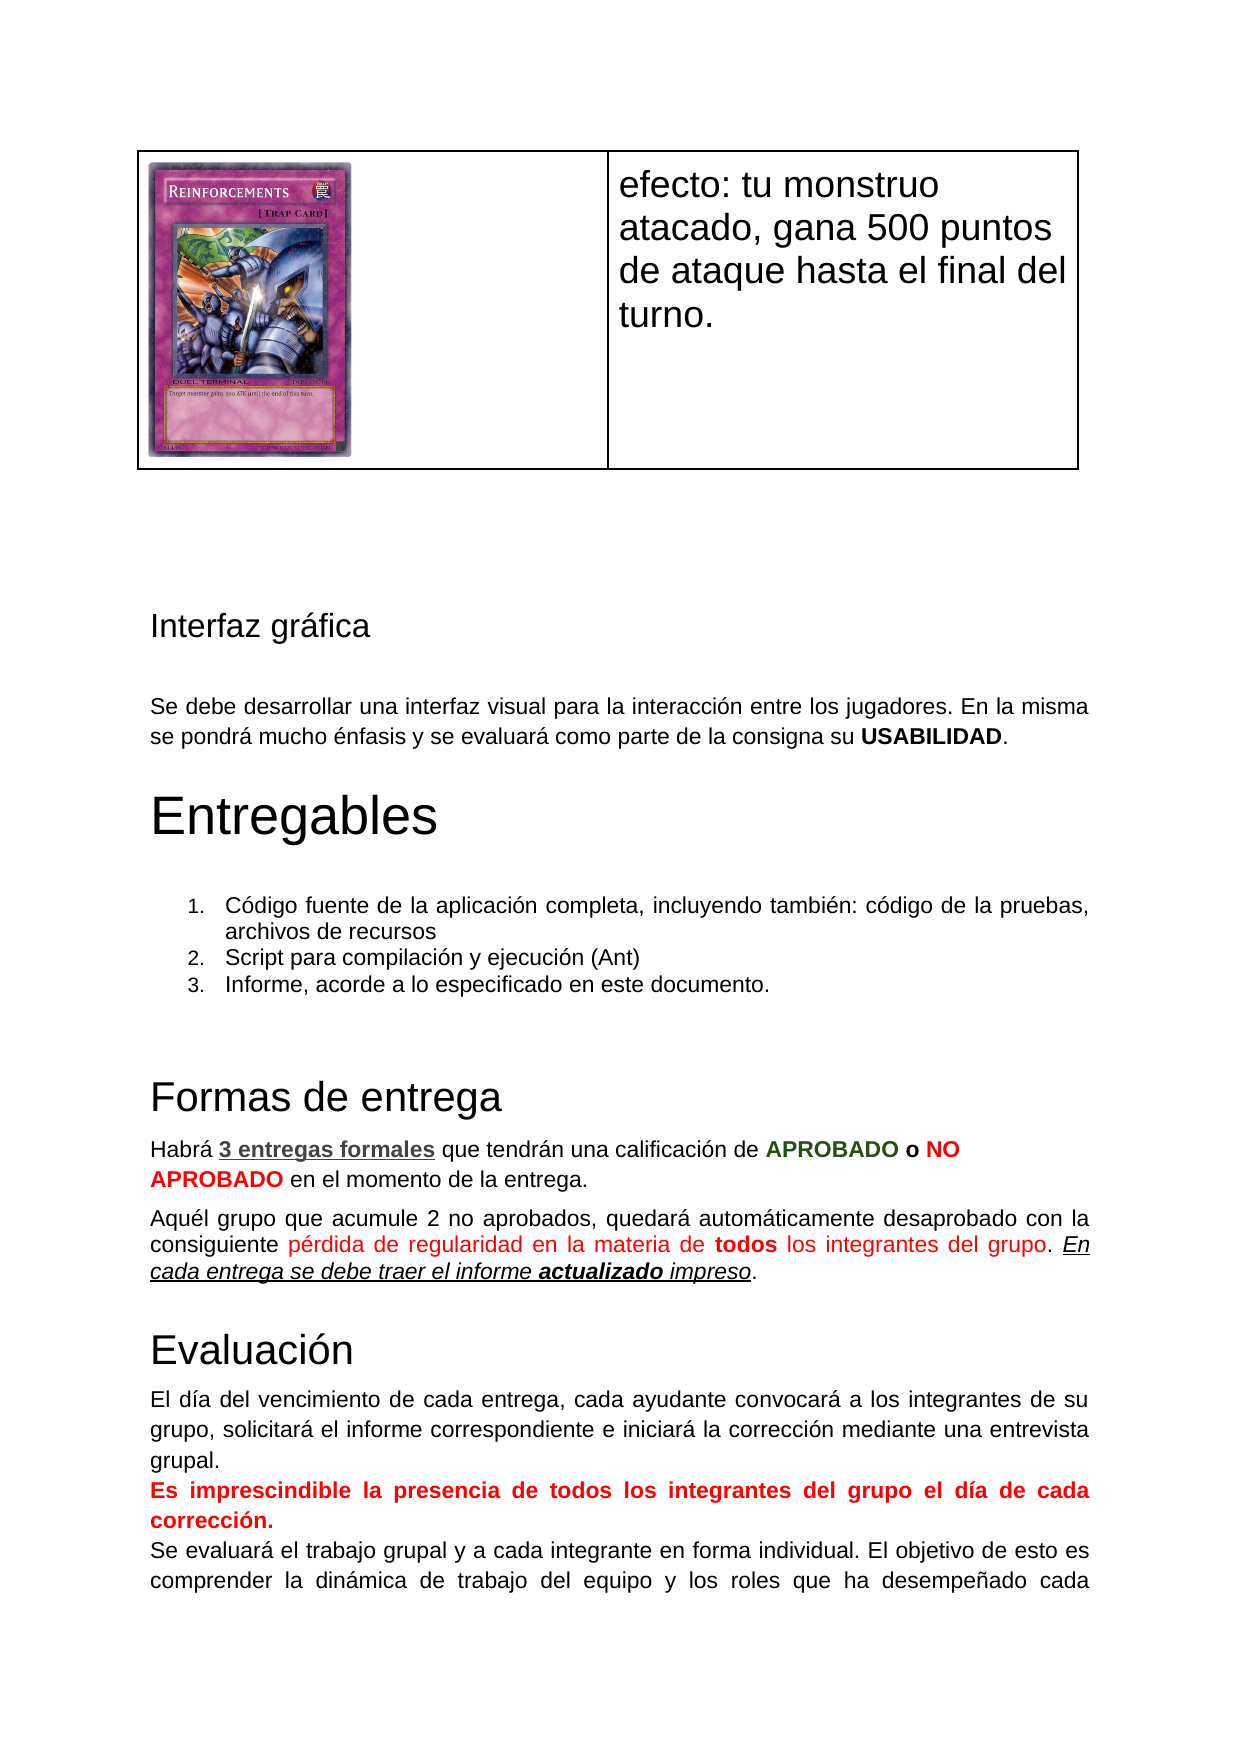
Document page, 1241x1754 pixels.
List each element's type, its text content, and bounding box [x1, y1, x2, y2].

picture [148, 162, 352, 457]
title Entregables [150, 784, 1090, 846]
text El día del vencimiento de cada entrega, cada ayudante convocará a los integrantes de su grupo, solicitará el informe correspondiente e iniciará la corrección mediante una entrevista grupal. [150, 1386, 1090, 1473]
subtitle Interfaz gráfica [150, 606, 1090, 644]
text Se evaluará el trabajo grupal y a cada integrante en forma individual. El objetivo de esto es comprender la dinámica de trabajo del equipo y los roles que ha desempeñado cada [150, 1537, 1090, 1594]
text Habrá 3 entregas formales que tendrán una calificación de APROBADO o NO APROBADO en el momento de la entrega. [150, 1136, 1090, 1193]
table_cell [139, 152, 607, 467]
subtitle Evaluación [150, 1326, 1090, 1374]
table_cell efecto: tu monstruo atacado, gana 500 puntos de ataque hasta el final del turno. [609, 152, 1077, 467]
list Script para compilación y ejecución (Ant) [187, 944, 1090, 971]
list Código fuente de la aplicación completa, incluyendo también: código de la pruebas, archivos de recursos [187, 892, 1090, 944]
list Informe, acorde a lo especificado en este documento. [187, 971, 1090, 997]
subtitle Formas de entrega [150, 1073, 1090, 1121]
text Es imprescindible la presencia de todos los integrantes del grupo el día de cada corrección. [150, 1477, 1090, 1533]
text Se debe desarrollar una interfaz visual para la interacción entre los jugadores. En la misma se pondrá mucho énfasis y se evaluará como parte de la consigna su USABILIDAD. [150, 693, 1090, 749]
text Aquél grupo que acumule 2 no aprobados, quedará automáticamente desaprobado con la consiguiente pérdida de regularidad en la materia de todos los integrantes del grupo. En cada entrega se debe traer el informe actualizado impreso. [150, 1205, 1090, 1284]
